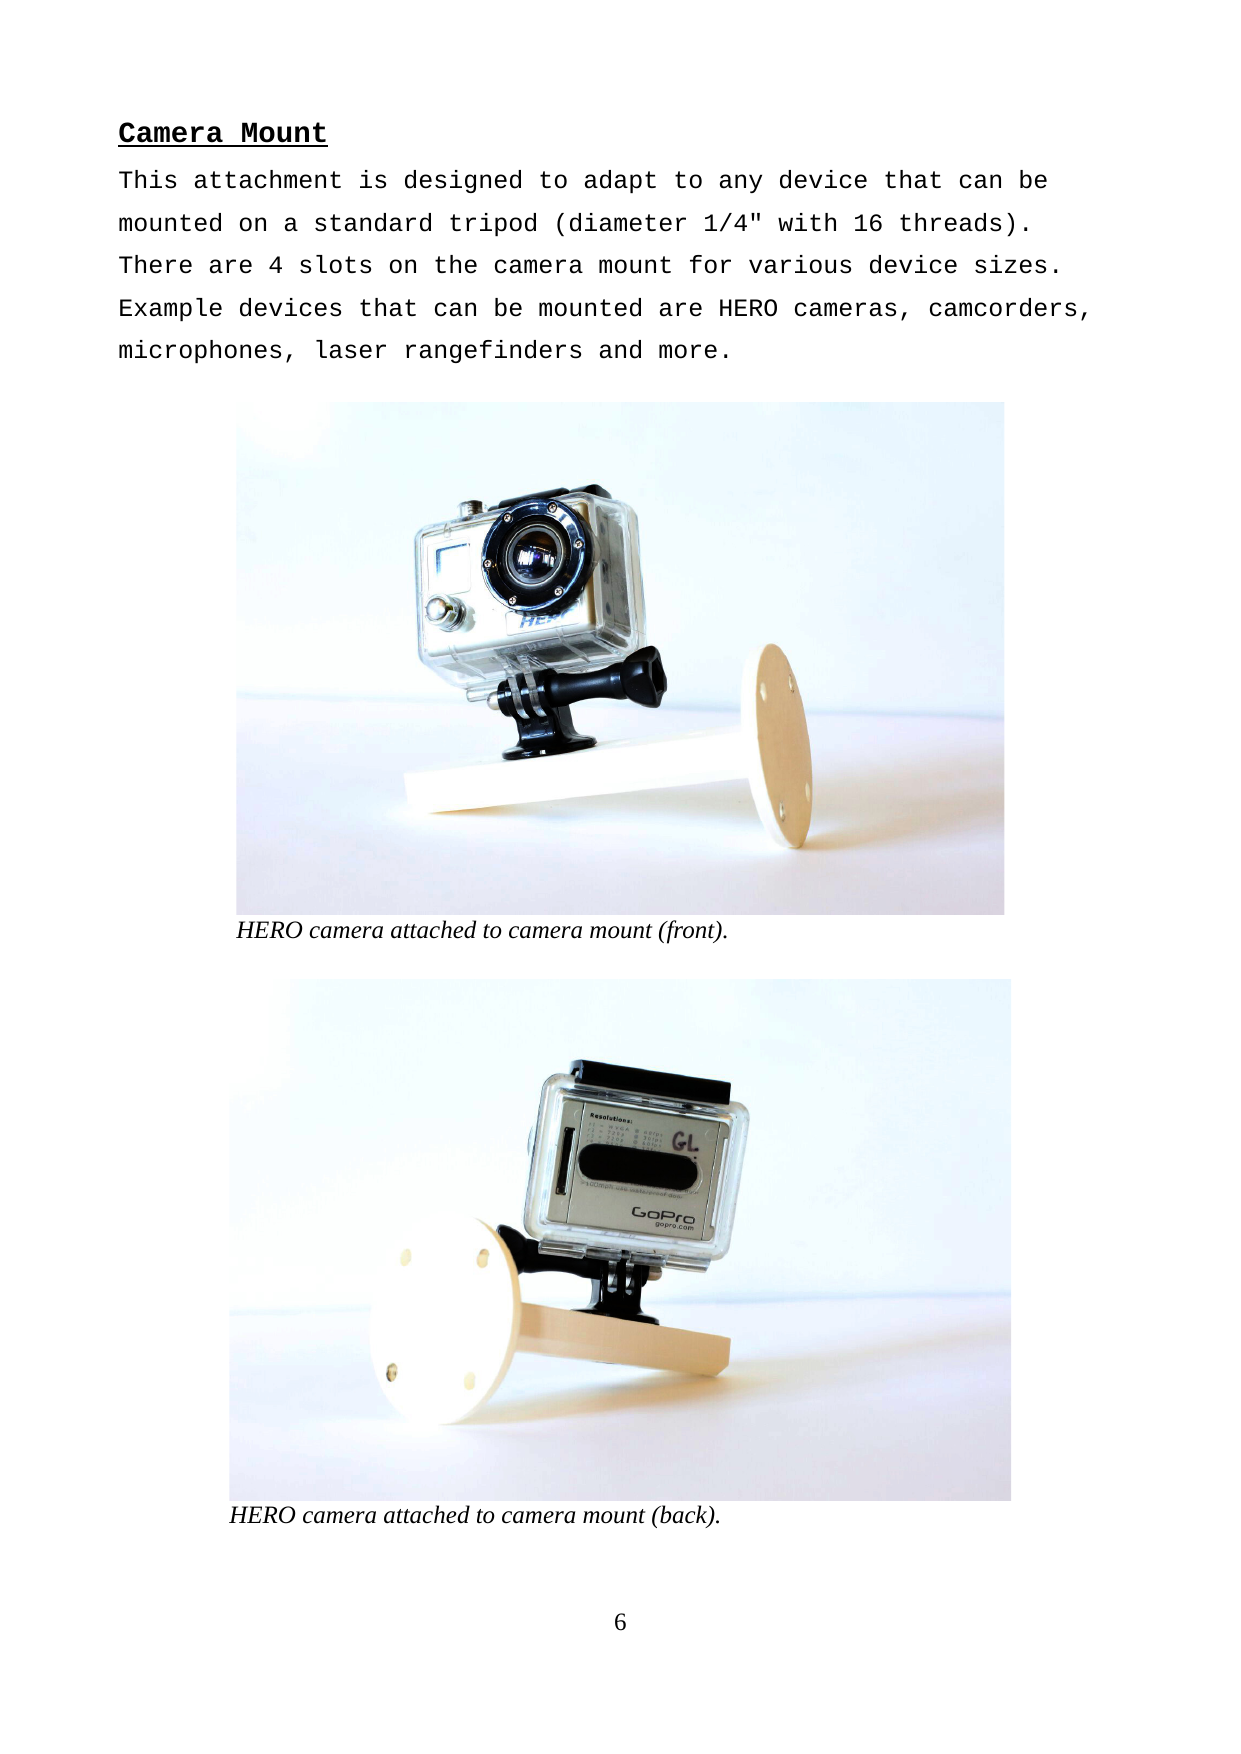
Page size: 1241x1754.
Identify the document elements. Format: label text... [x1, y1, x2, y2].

text Camera Mount [118, 118, 1122, 151]
text This attachment is designed to adapt to any device that can be mounted on a standard tripod (diameter 1/4" with 16 threads). There are 4 slots on the camera mount for various device sizes. Example devices that can be mounted are HERO cameras, camcorders, microphones, laser rangefinders and more. [118, 168, 1122, 366]
picture [236, 402, 1005, 915]
text HERO camera attached to camera mount (back). [229, 1501, 1011, 1529]
text HERO camera attached to camera mount (front). [236, 915, 1004, 943]
picture [229, 979, 1012, 1501]
